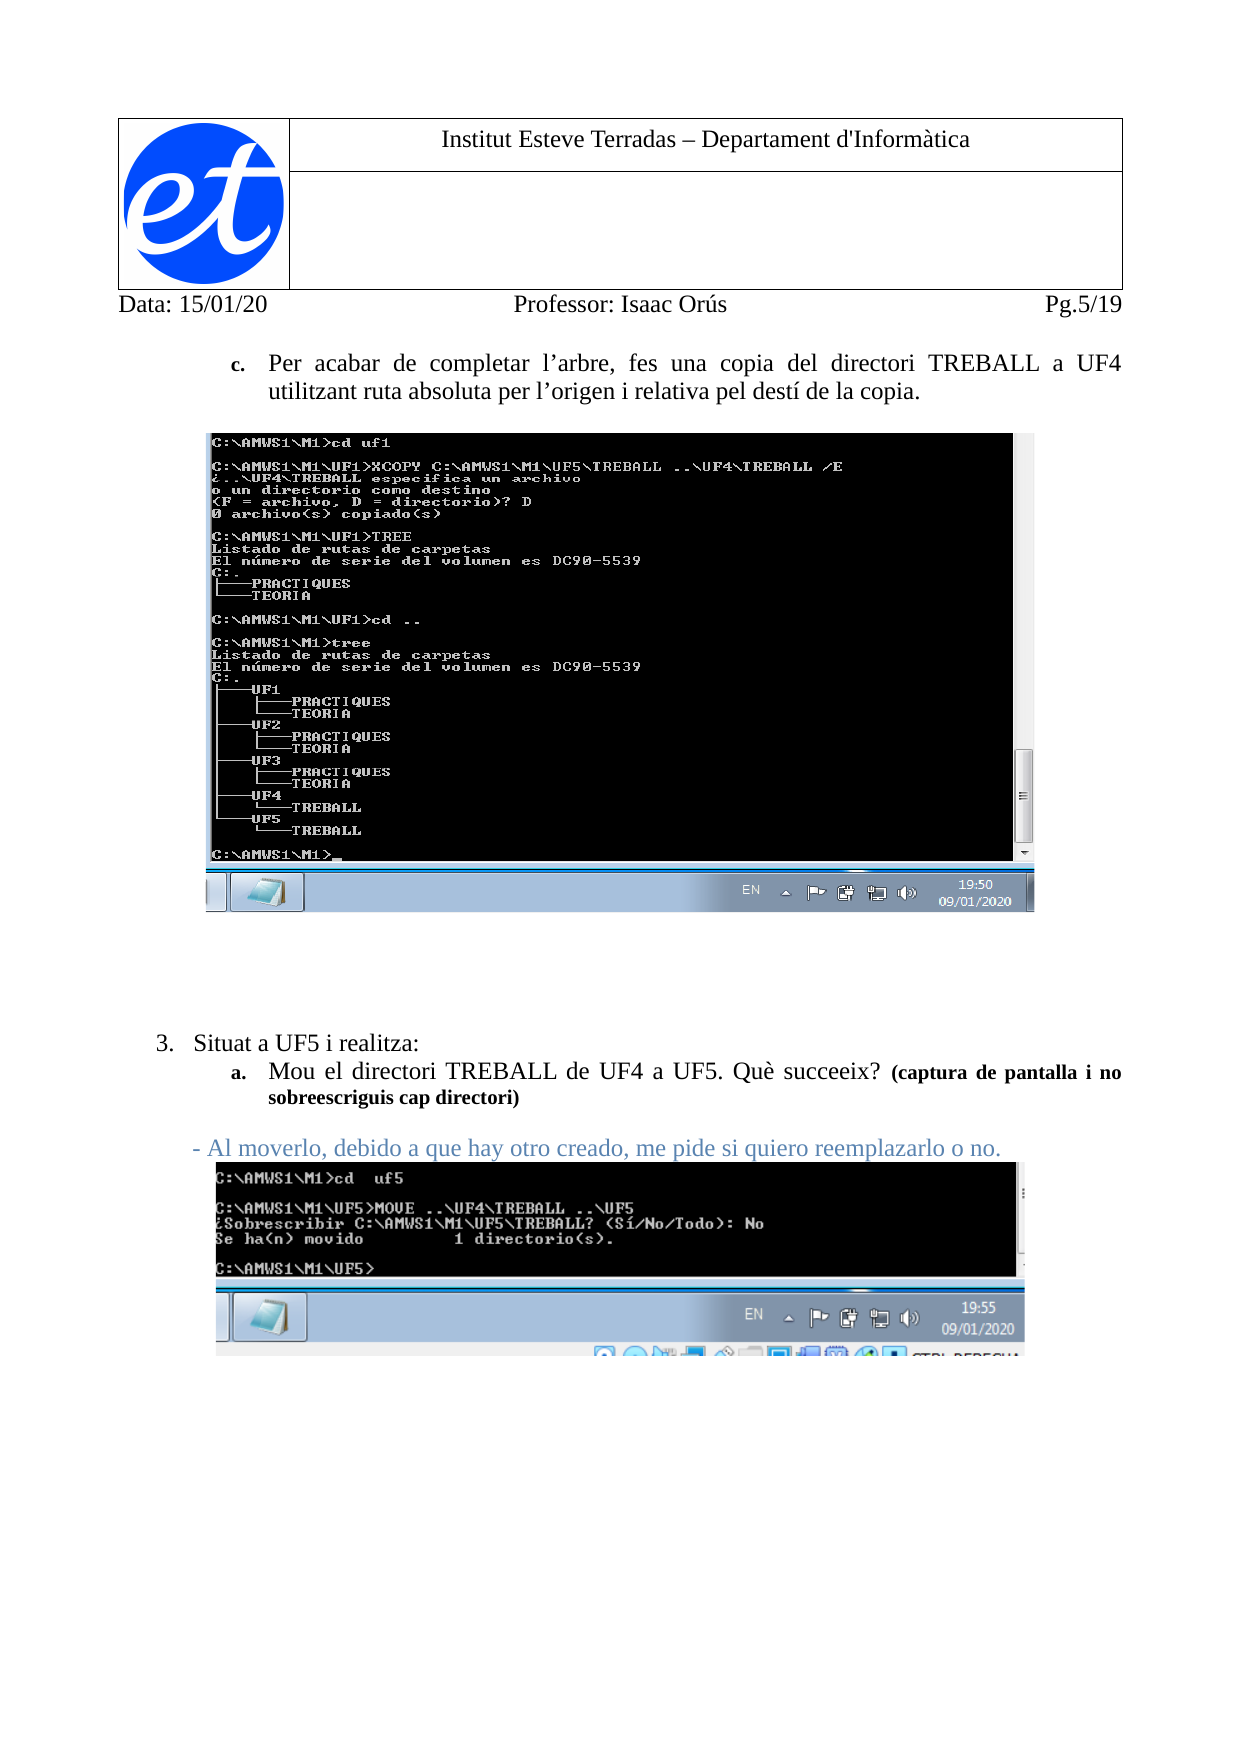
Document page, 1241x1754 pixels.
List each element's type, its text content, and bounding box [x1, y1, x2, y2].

list Mou el directori TREBALL de UF4 a UF5. Què succeeix? (captura de pantalla i no sobreescriguis cap directori) [231, 1056, 1122, 1109]
text - Al moverlo, debido a que hay otro creado, me pide si quiero reemplazarlo o no. [118, 1133, 1122, 1162]
list Per acabar de completar l’arbre, fes una copia del directori TREBALL a UF4 utilitzant ruta absoluta per l’origen i relativa pel destí de la copia. [231, 348, 1122, 405]
list Situat a UF5 i realitza: [156, 1028, 1122, 1056]
picture [123, 123, 284, 284]
picture [215, 1162, 1025, 1356]
picture [205, 433, 1035, 913]
